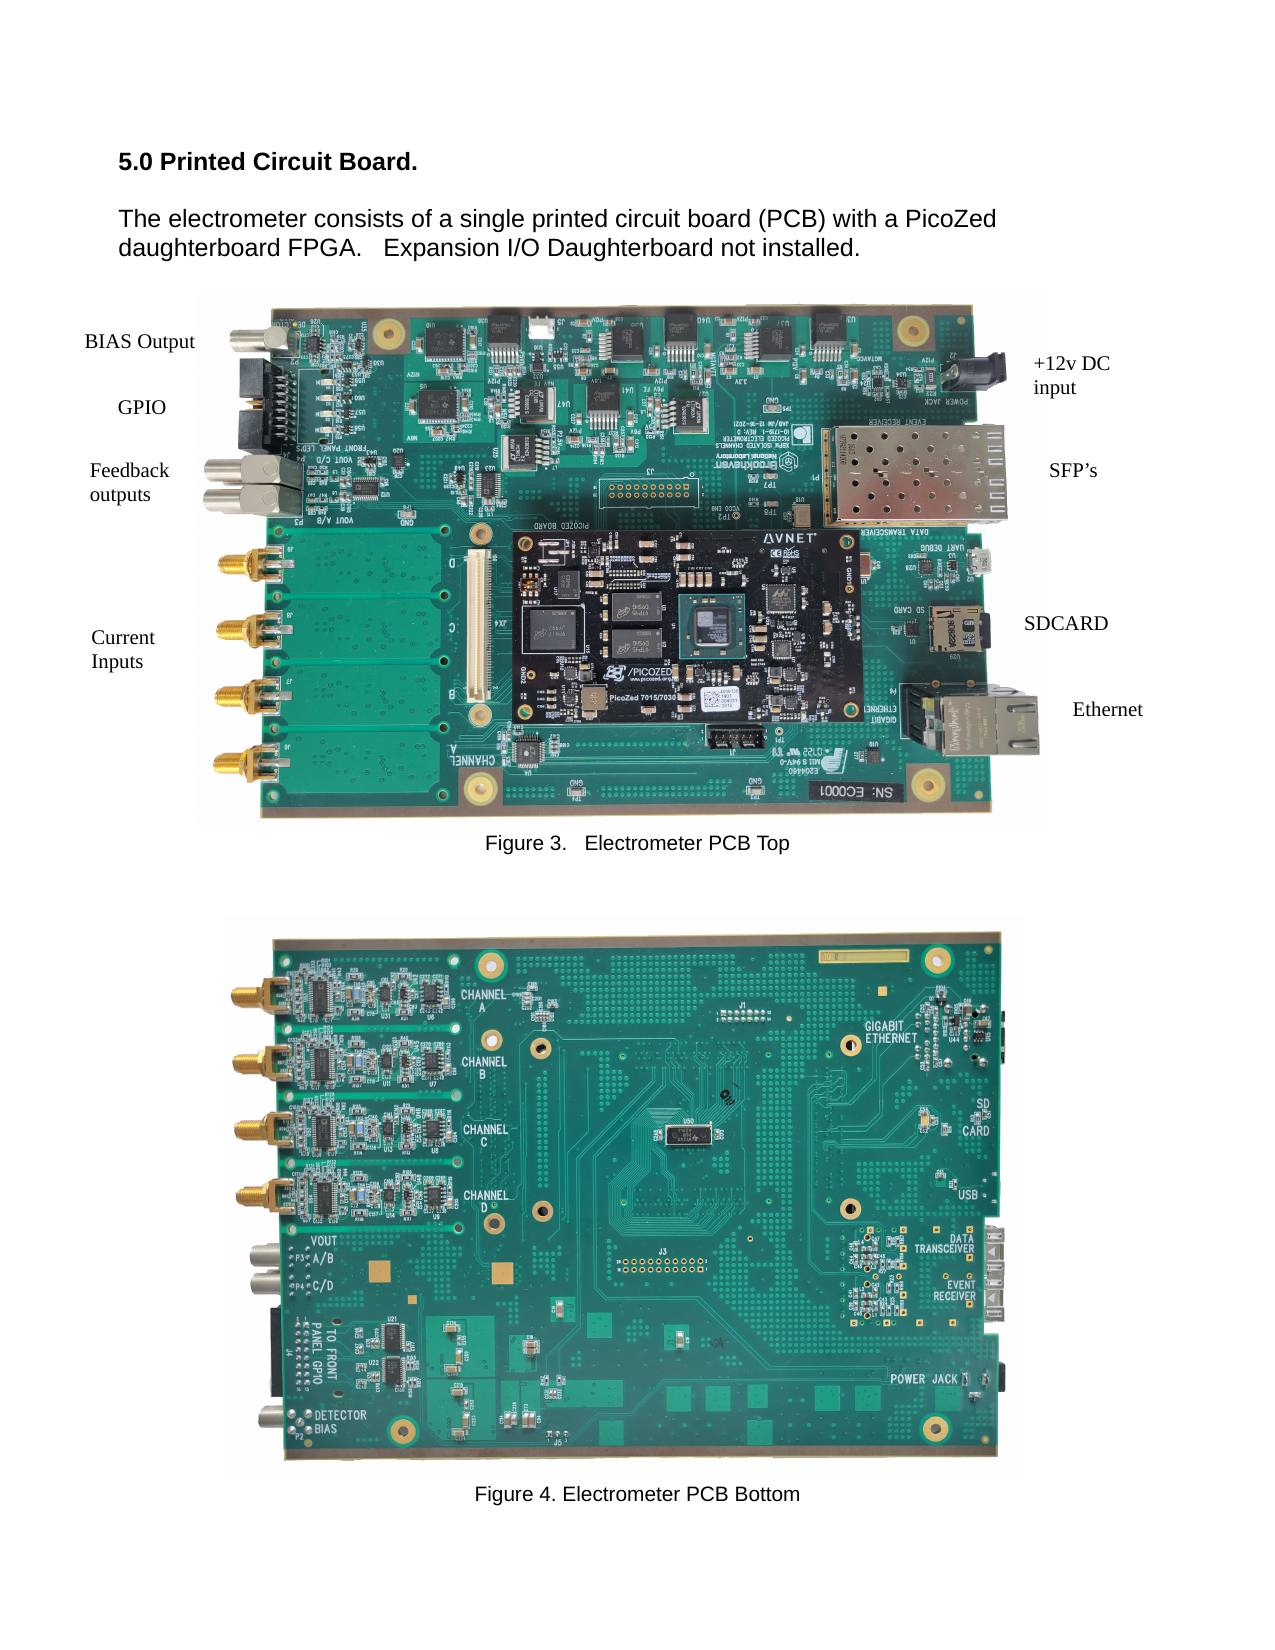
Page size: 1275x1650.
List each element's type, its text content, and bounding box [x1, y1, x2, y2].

picture [195, 292, 1050, 831]
text Figure 3. Electrometer PCB Top [118, 291, 1157, 854]
picture [224, 916, 1027, 1481]
text The electrometer consists of a single printed circuit board (PCB) with a PicoZed daughterboard FPGA. Expansion I/O Daughterboard not installed. [118, 204, 1157, 262]
text Figure 4. Electrometer PCB Bottom [118, 1482, 1157, 1506]
text 5.0 Printed Circuit Board. [118, 147, 1157, 176]
